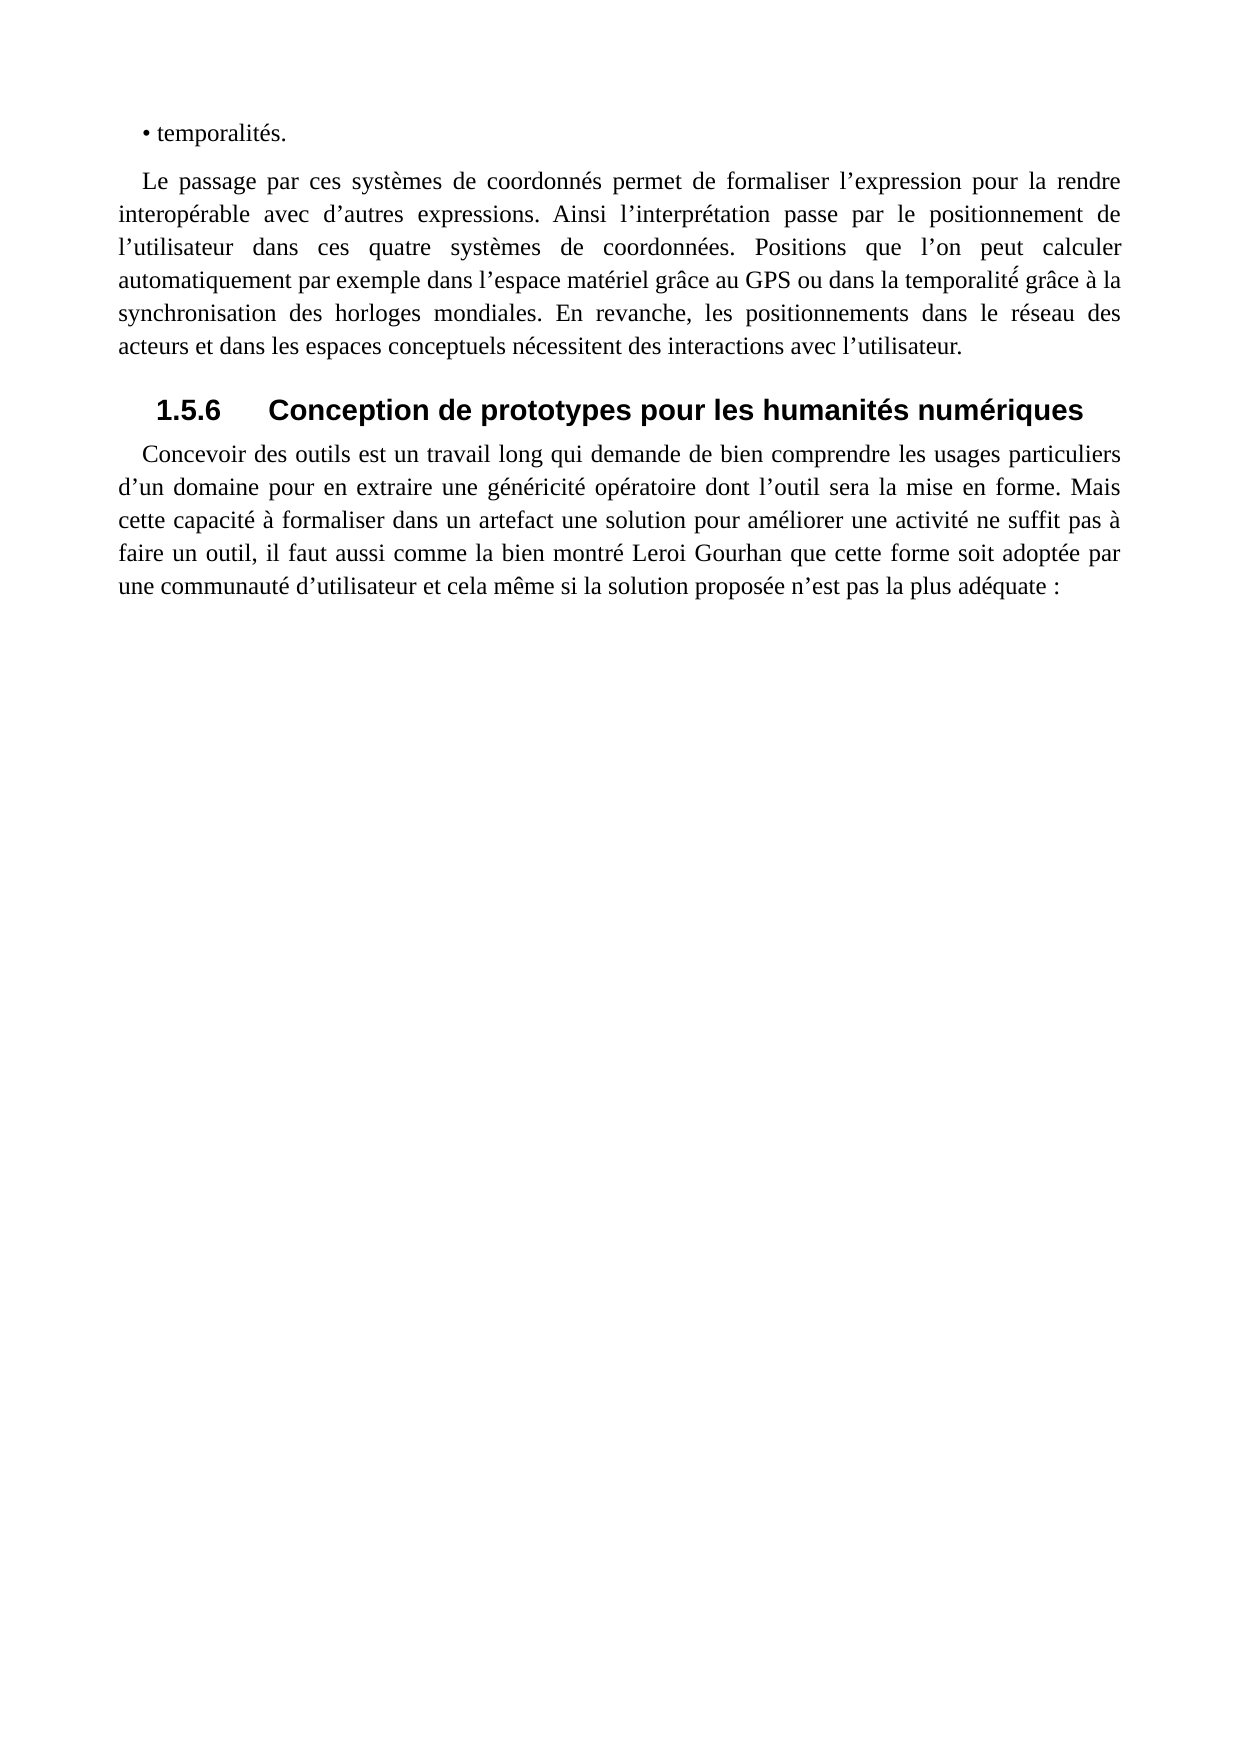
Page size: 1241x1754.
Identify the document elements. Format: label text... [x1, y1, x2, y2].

text Concevoir des outils est un travail long qui demande de bien comprendre les usages particuliers d’un domaine pour en extraire une généricité opératoire dont l’outil sera la mise en forme. Mais cette capacité à formaliser dans un artefact une solution pour améliorer une activité ne suffit pas à faire un outil, il faut aussi comme la bien montré Leroi Gourhan que cette forme soit adoptée par une communauté d’utilisateur et cela même si la solution proposée n’est pas la plus adéquate : [118, 439, 1122, 600]
text • temporalités. [118, 118, 1122, 147]
subtitle Conception de prototypes pour les humanités numériques [118, 393, 1122, 427]
text Le passage par ces systèmes de coordonnés permet de formaliser l’expression pour la rendre interopérable avec d’autres expressions. Ainsi l’interprétation passe par le positionnement de l’utilisateur dans ces quatre systèmes de coordonnées. Positions que l’on peut calculer automatiquement par exemple dans l’espace matériel grâce au GPS ou dans la temporalité́ grâce à la synchronisation des horloges mondiales. En revanche, les positionnements dans le réseau des acteurs et dans les espaces conceptuels nécessitent des interactions avec l’utilisateur. [118, 166, 1122, 359]
